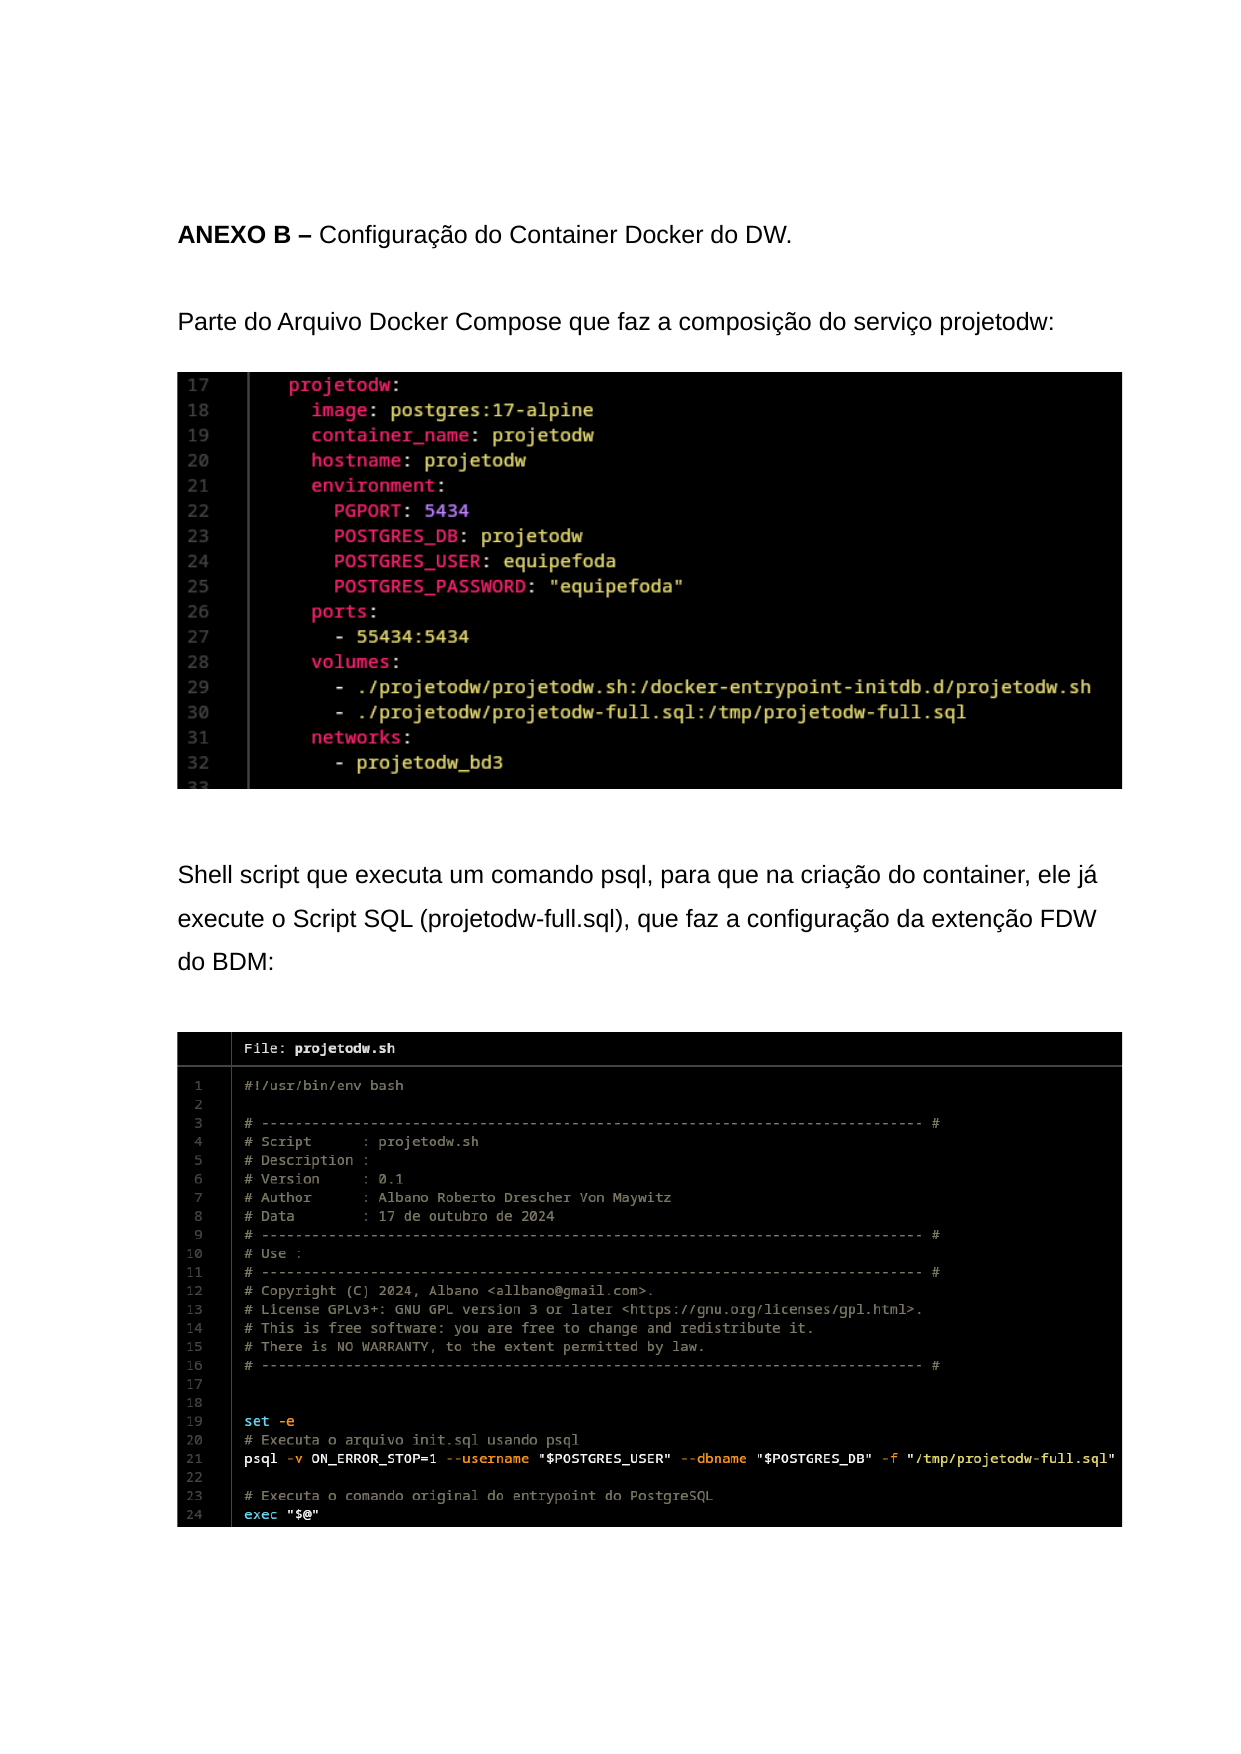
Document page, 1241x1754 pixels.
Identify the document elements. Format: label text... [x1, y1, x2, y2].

text Shell script que executa um comando psql, para que na criação do container, ele já execute o Script SQL (projetodw-full.sql), que faz a configuração da extenção FDW do BDM: [177, 860, 1122, 975]
text ANEXO B – Configuração do Container Docker do DW. [177, 220, 1122, 249]
text Parte do Arquivo Docker Compose que faz a composição do serviço projetodw: [177, 307, 1122, 335]
picture [177, 372, 1123, 789]
picture [177, 1032, 1123, 1527]
